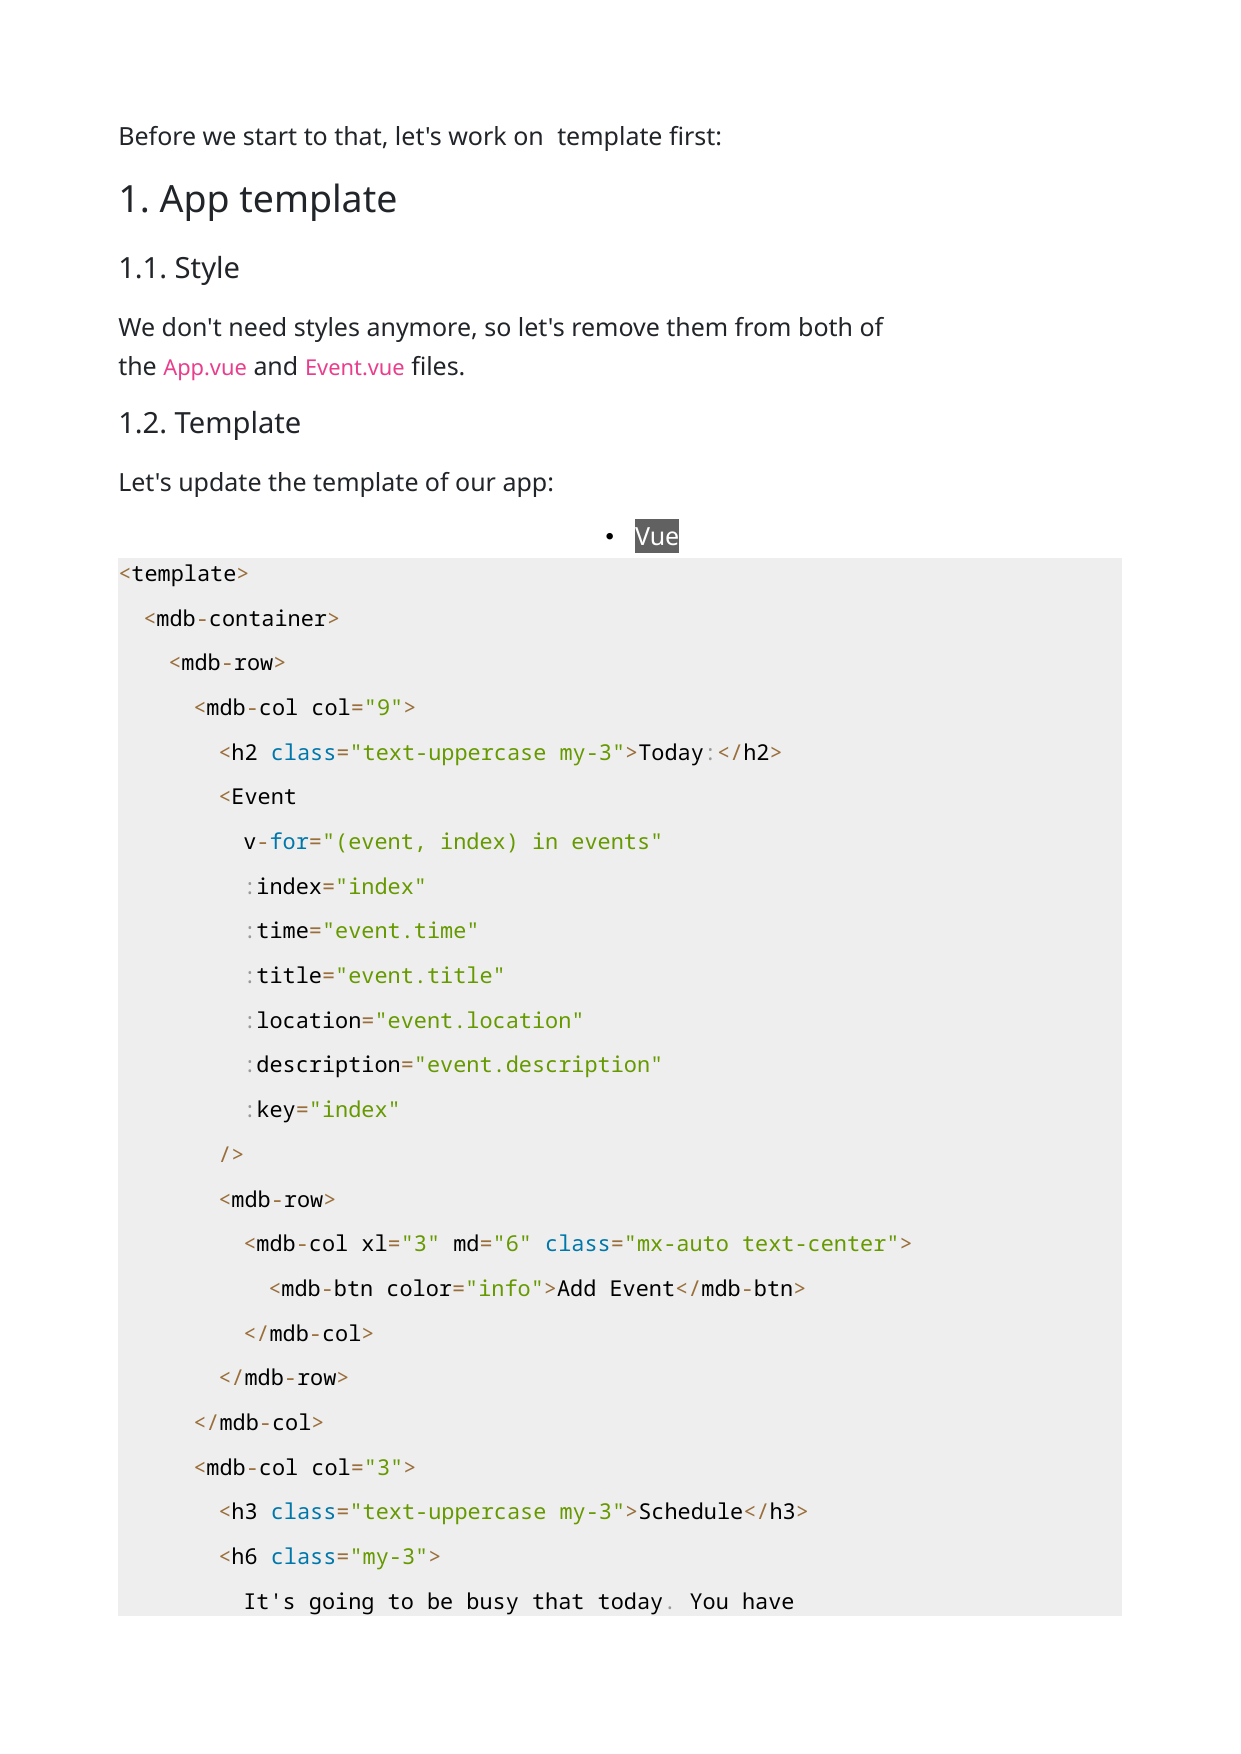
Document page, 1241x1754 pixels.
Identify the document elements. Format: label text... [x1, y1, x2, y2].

text <h3 class="text-uppercase my-3">Schedule</h3> [118, 1496, 1122, 1526]
text <mdb-col col="3"> [118, 1452, 1122, 1481]
text </mdb-row> [118, 1362, 1122, 1392]
text <mdb-col xl="3" md="6" class="mx-auto text-center"> [118, 1228, 1122, 1258]
text /> [118, 1139, 1122, 1169]
text :time="event.time" [118, 915, 1122, 945]
subtitle 1. App template [118, 172, 1122, 223]
text <mdb-row> [118, 647, 1122, 677]
text :description="event.description" [118, 1049, 1122, 1079]
text <mdb-container> [118, 603, 1122, 632]
text <mdb-row> [118, 1183, 1122, 1213]
text <h6 class="my-3"> [118, 1541, 1122, 1571]
text <template> [118, 558, 1122, 588]
subtitle 1.2. Template [118, 403, 1122, 442]
text <h2 class="text-uppercase my-3">Today:</h2> [118, 737, 1122, 766]
text :location="event.location" [118, 1005, 1122, 1034]
text <mdb-btn color="info">Add Event</mdb-btn> [118, 1273, 1122, 1303]
text Let's update the template of our app: [118, 465, 1122, 499]
text v-for="(event, index) in events" [118, 826, 1122, 856]
text </mdb-col> [118, 1318, 1122, 1347]
text </mdb-col> [118, 1407, 1122, 1437]
text <mdb-col col="9"> [118, 692, 1122, 722]
text We don't need styles anymore, so let's remove them from both of the App.vue and Event.vue files. [118, 310, 1122, 383]
text It's going to be busy that today. You have [118, 1586, 1122, 1616]
text <Event [118, 781, 1122, 811]
text :key="index" [118, 1094, 1122, 1124]
text Before we start to that, let's work on template first: [118, 118, 1122, 152]
subtitle 1.1. Style [118, 248, 1122, 287]
text :index="index" [118, 871, 1122, 901]
text :title="event.title" [118, 960, 1122, 990]
list Vue [162, 519, 1122, 553]
